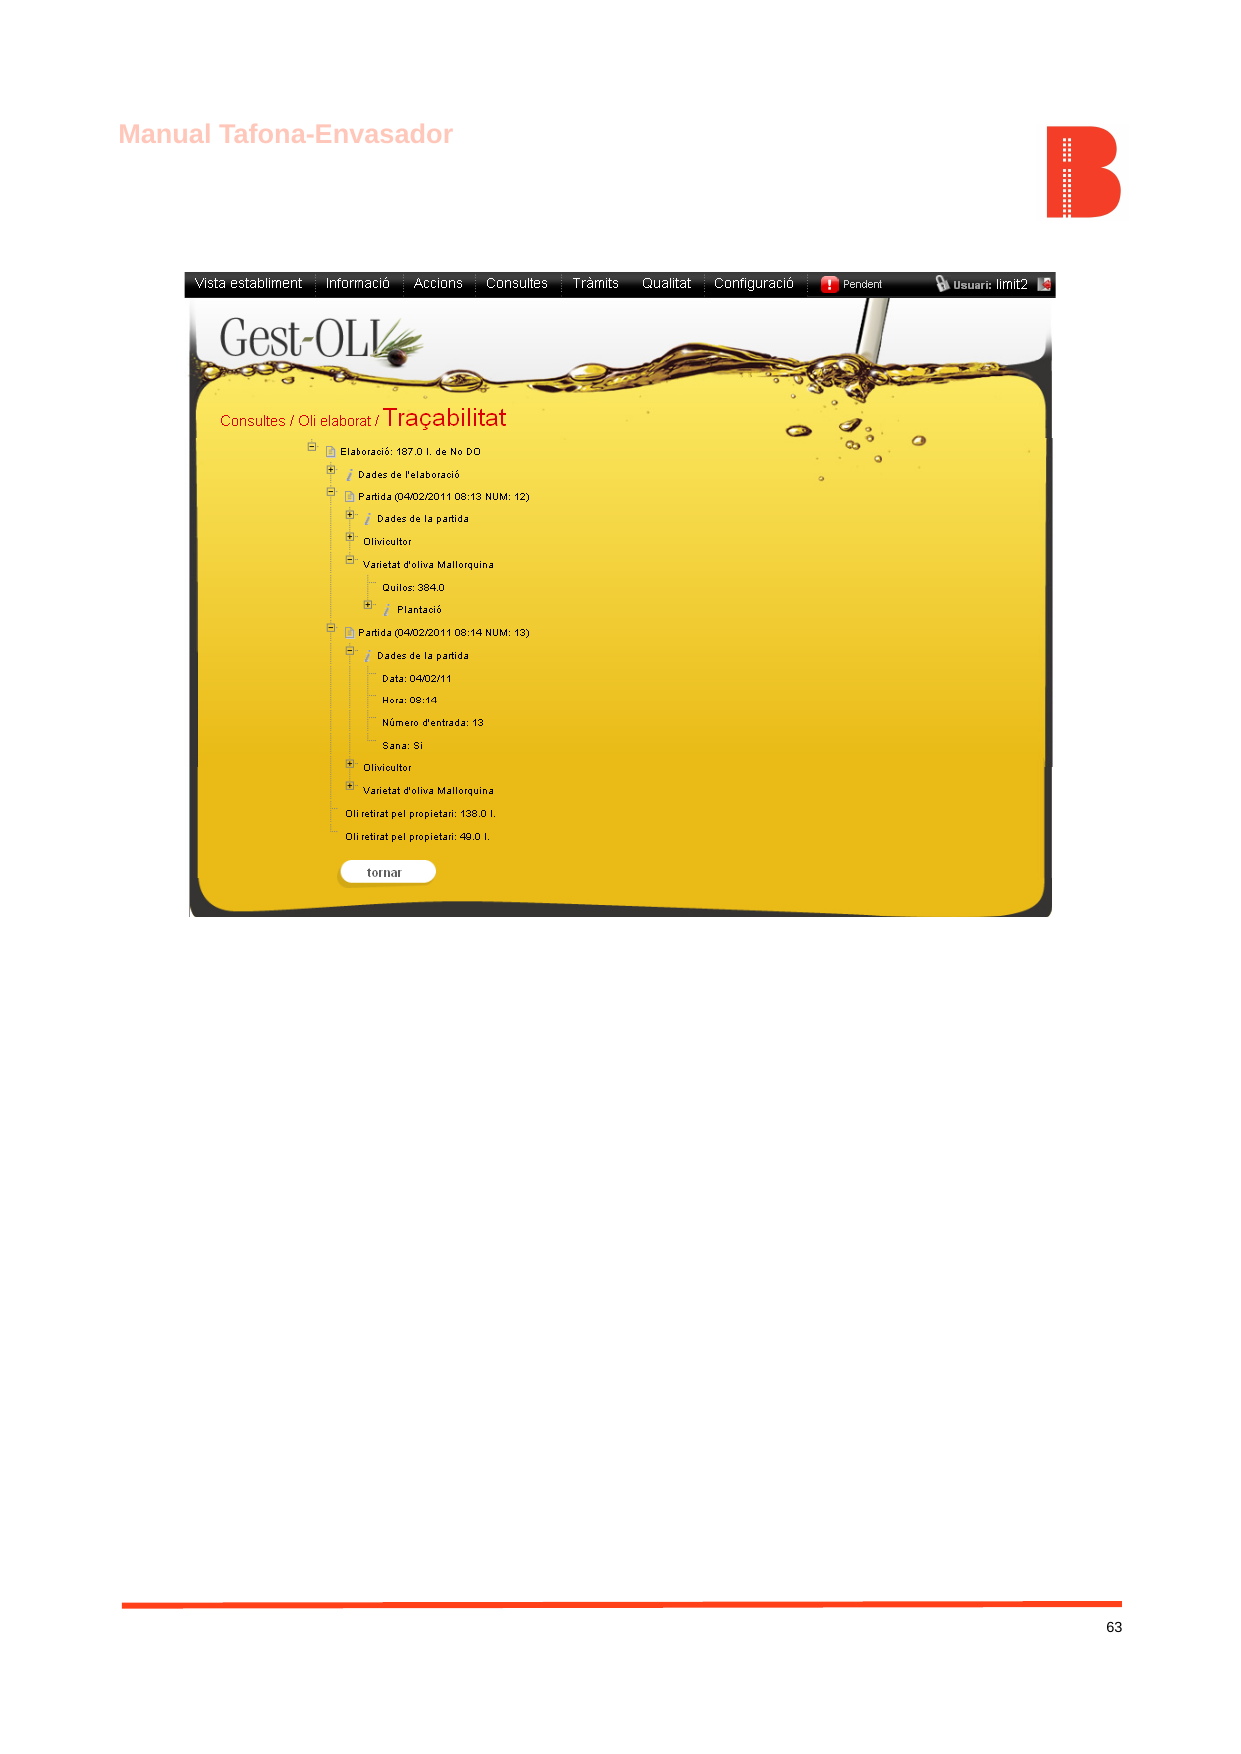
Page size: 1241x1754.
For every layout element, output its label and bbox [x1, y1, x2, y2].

picture [184, 272, 1056, 917]
picture [1036, 124, 1130, 221]
